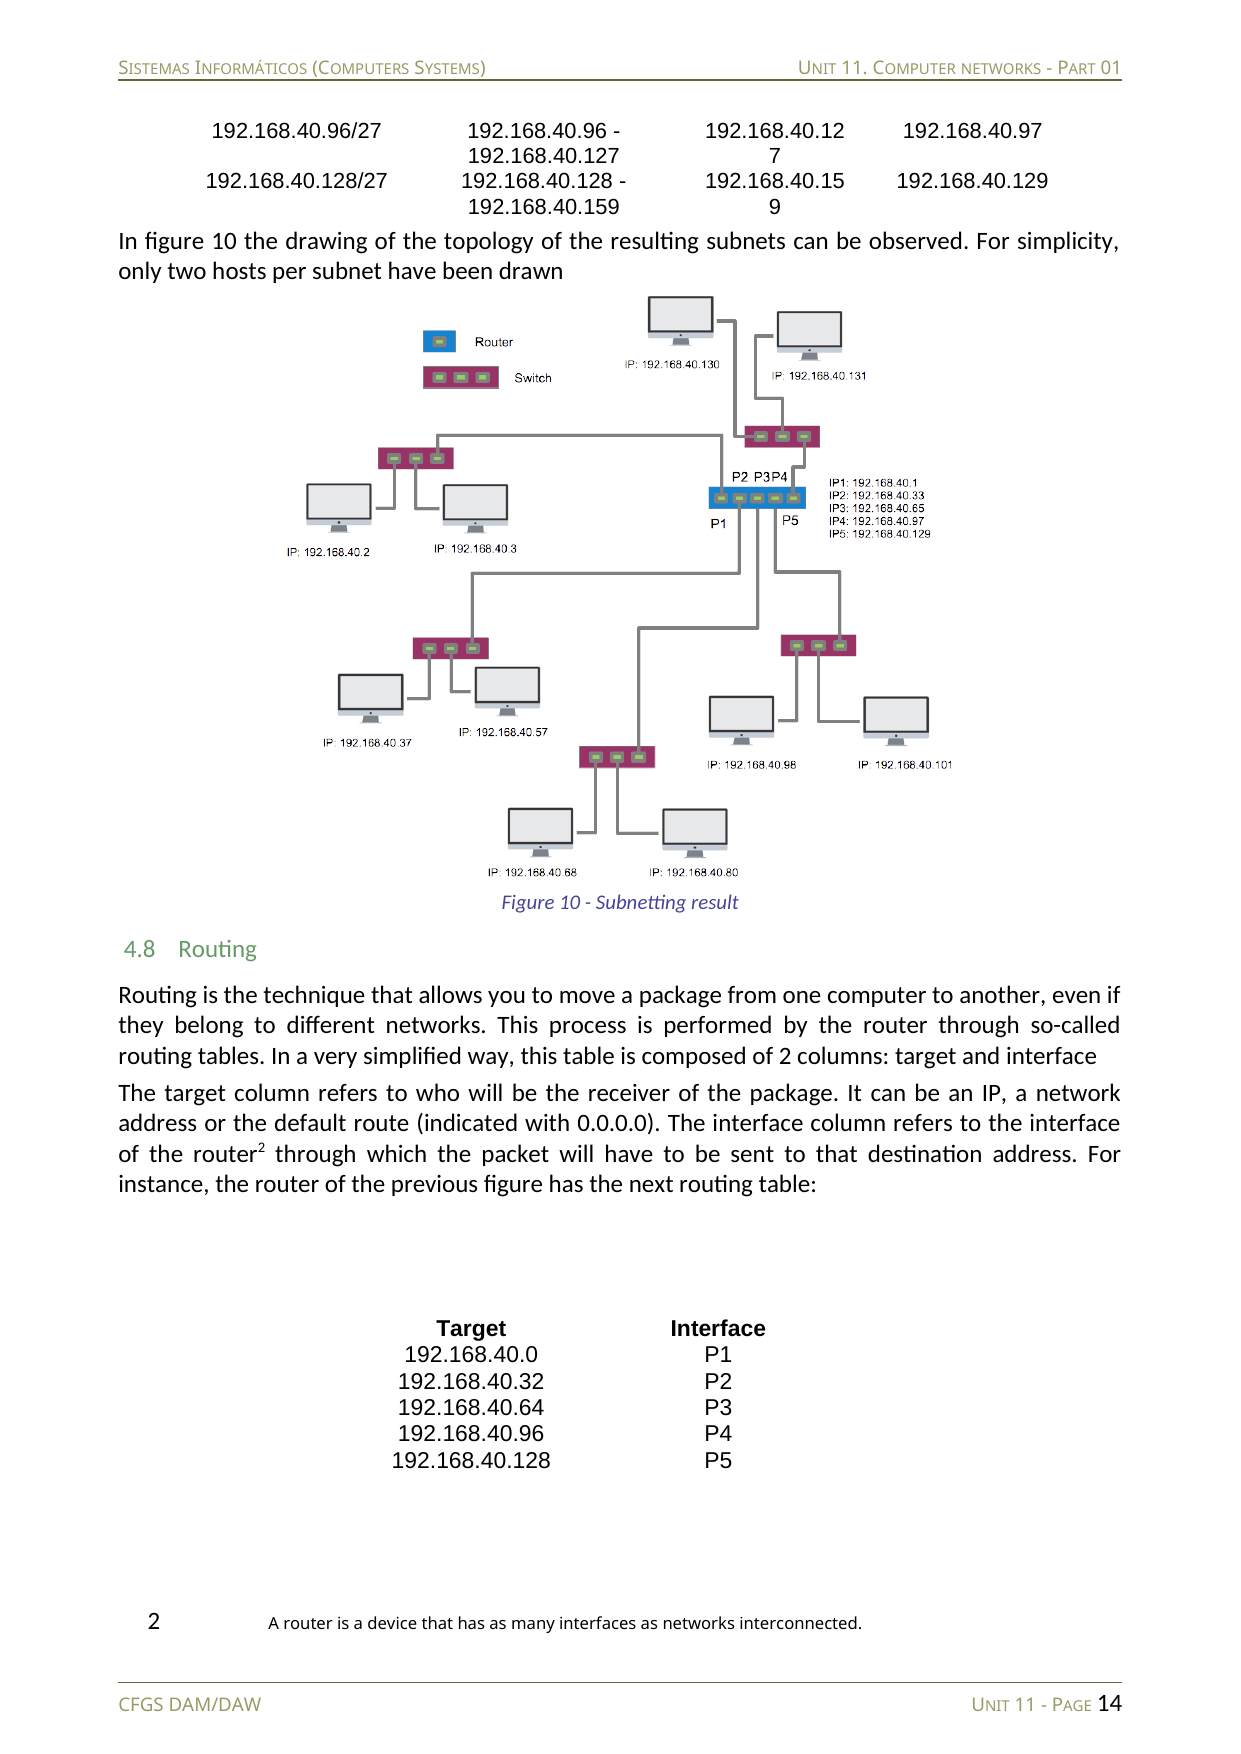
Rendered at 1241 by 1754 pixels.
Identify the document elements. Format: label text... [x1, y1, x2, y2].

table_cell 192.168.40.159 [688, 169, 862, 219]
table_cell 192.168.40.96/27 [194, 118, 400, 168]
table_cell P4 [595, 1420, 842, 1447]
table_cell 192.168.40.129 [862, 169, 1083, 219]
table_cell 192.168.40.128 [348, 1447, 594, 1473]
text Figure 10 - Subnetting result [118, 889, 1122, 915]
table_cell 192.168.40.128/27 [194, 169, 400, 219]
table_cell P3 [595, 1394, 842, 1420]
text Routing is the technique that allows you to move a package from one computer to another, even if they belong to different networks. This process is performed by the router through so-called routing tables. In a very simplified way, this table is composed of 2 columns: target and interface [118, 979, 1122, 1070]
table_header Interface [595, 1315, 842, 1341]
table_cell 192.168.40.64 [348, 1394, 594, 1420]
table_header Target [348, 1315, 594, 1341]
text In figure 10 the drawing of the topology of the resulting subnets can be observed. For simplicity, only two hosts per subnet have been drawn [118, 225, 1122, 286]
subtitle Routing [118, 933, 1122, 964]
table_cell 192.168.40.0 [348, 1341, 594, 1368]
table_cell 192.168.40.96 [348, 1420, 594, 1447]
table_cell 192.168.40.97 [862, 118, 1083, 168]
table_cell 192.168.40.32 [348, 1368, 594, 1394]
text A router is a device that has as many interfaces as networks interconnected. [147, 1605, 1122, 1636]
table_cell 192.168.40.127 [688, 118, 862, 168]
table_cell 192.168.40.128 - 192.168.40.159 [400, 169, 687, 219]
text The target column refers to who will be the receiver of the package. It can be an IP, a network address or the default route (indicated with 0.0.0.0). The interface column refers to the interface of the router through which the packet will have to be sent to that destination address. For instance, the router of the previous figure has the next routing table: [118, 1077, 1122, 1199]
table_cell P1 [595, 1341, 842, 1368]
picture [277, 292, 963, 883]
table_cell P5 [595, 1447, 842, 1473]
table_cell P2 [595, 1368, 842, 1394]
table_cell 192.168.40.96 - 192.168.40.127 [400, 118, 687, 168]
